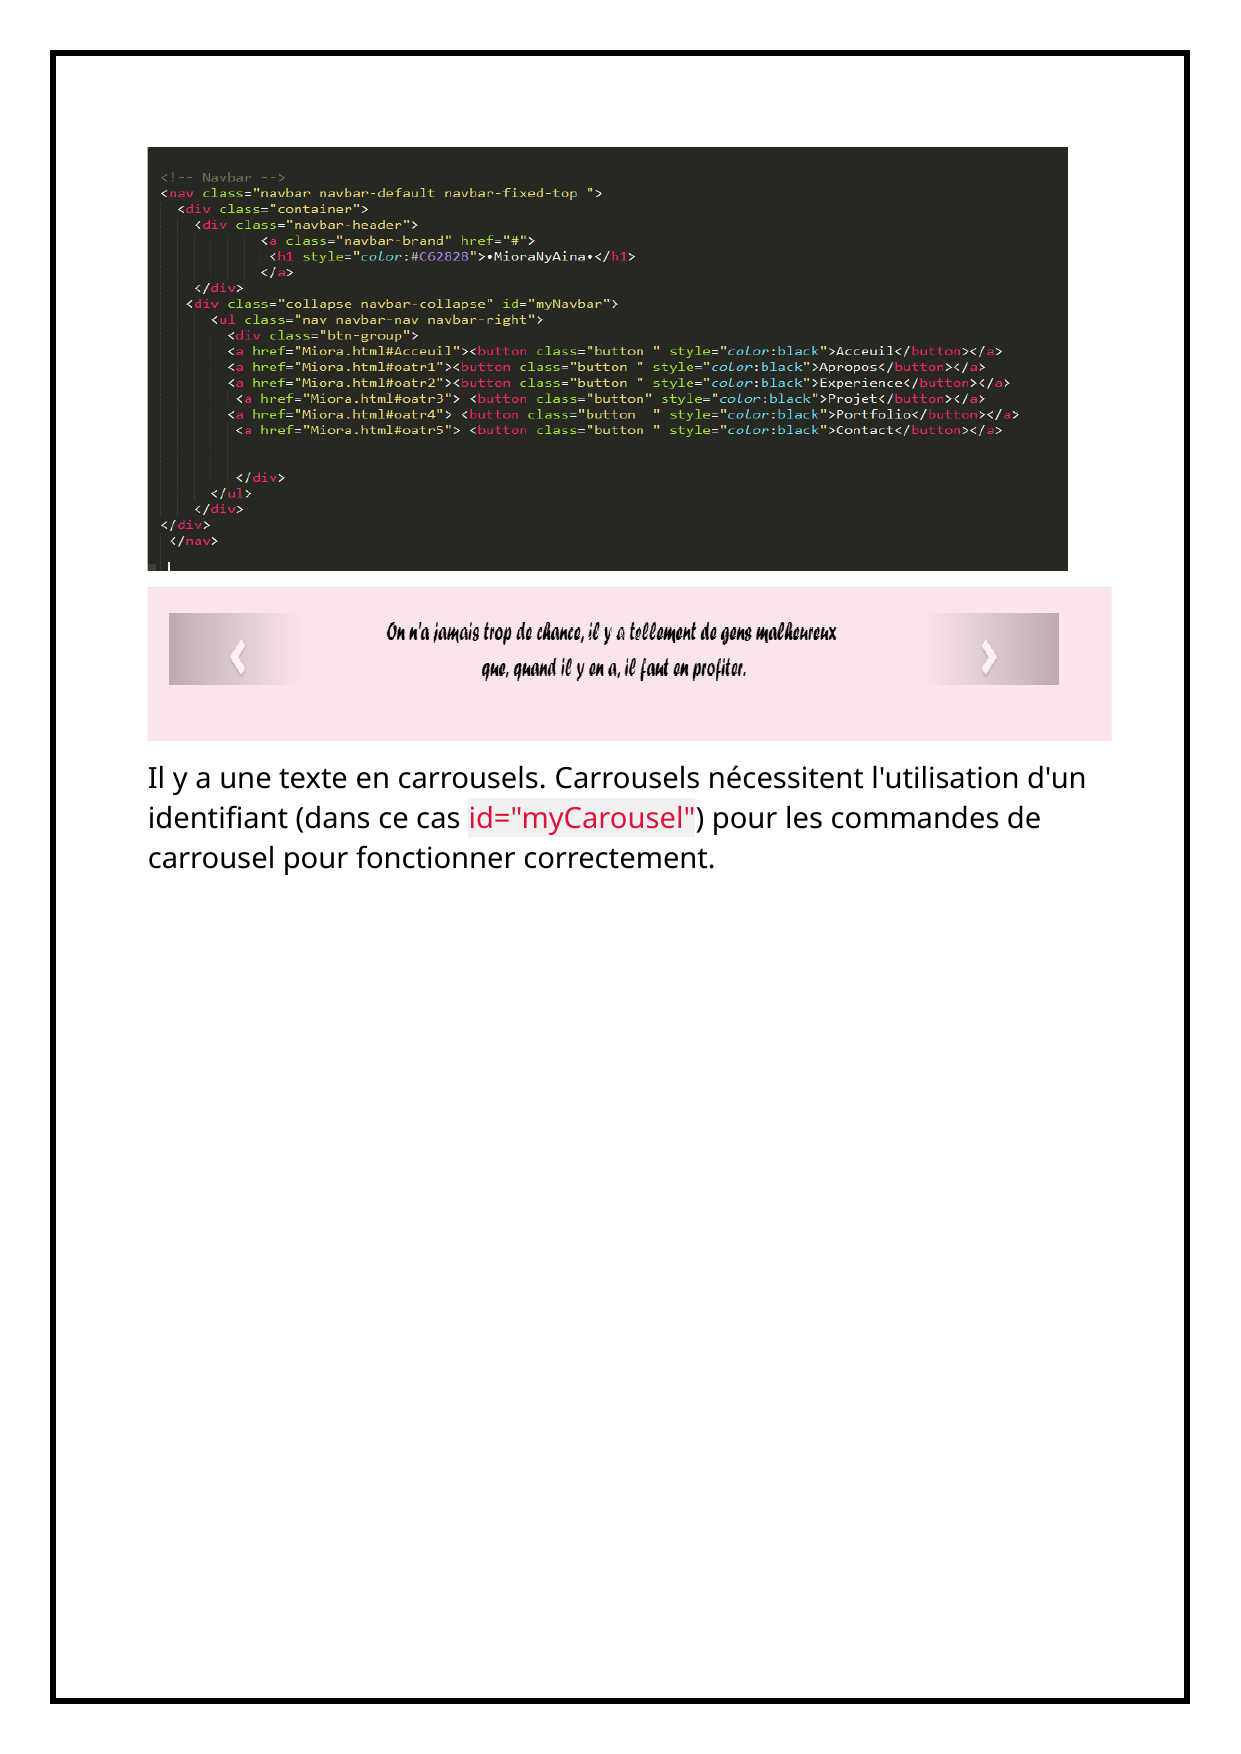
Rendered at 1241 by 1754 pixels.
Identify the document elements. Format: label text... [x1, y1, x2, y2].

text Il y a une texte en carrousels. Carrousels nécessitent l'utilisation d'un identifiant (dans ce cas id="myCarousel") pour les commandes de carrousel pour fonctionner correctement. [148, 758, 1093, 877]
